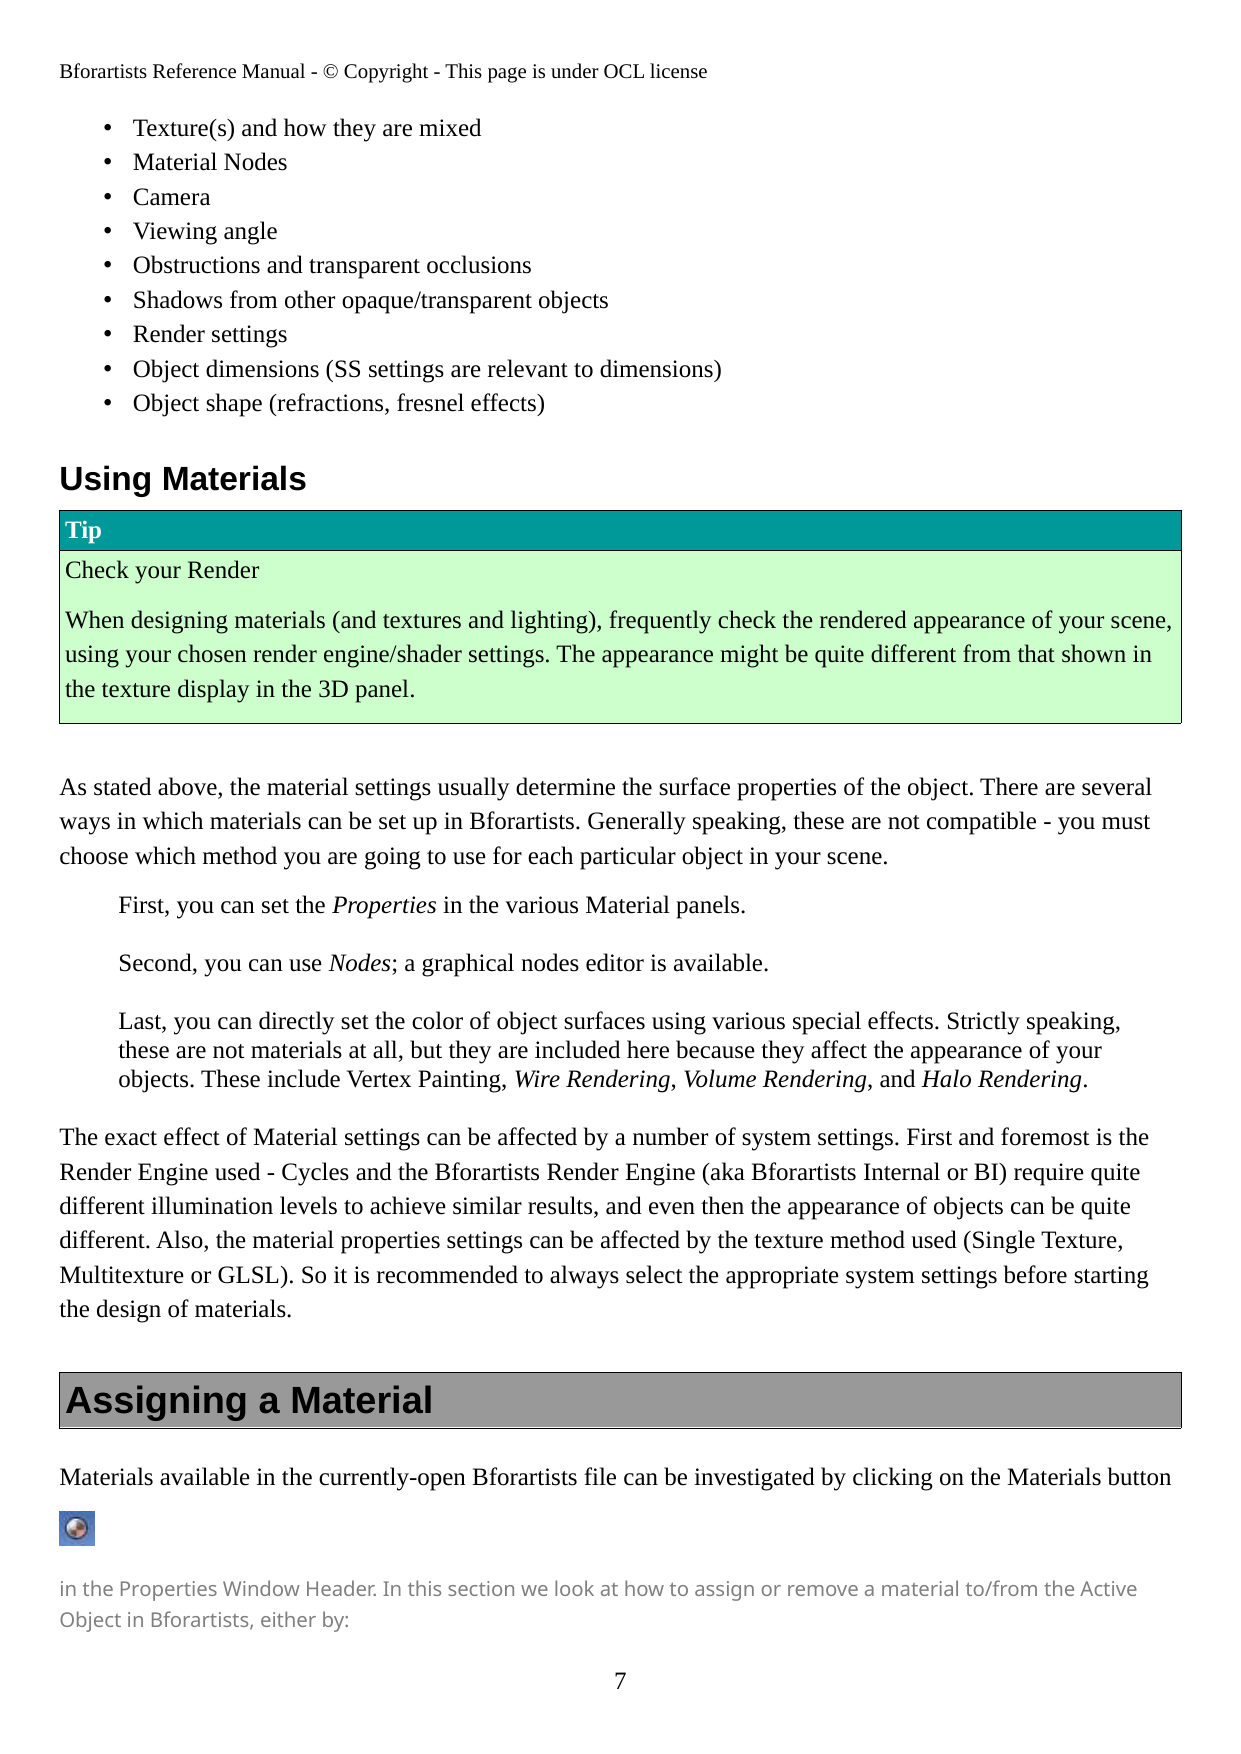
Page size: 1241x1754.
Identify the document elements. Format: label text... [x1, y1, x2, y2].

list Render settings [103, 319, 1181, 348]
text in the Properties Window Header. In this section we look at how to assign or remove a material to/from the Active Object in Bforartists, either by: [59, 1571, 1181, 1634]
text First, you can set the Properties in the various Material panels. [118, 890, 1122, 919]
list Obstructions and transparent occlusions [103, 251, 1181, 279]
list Material Nodes [103, 147, 1181, 176]
table_header Tip [60, 511, 1181, 550]
text Materials available in the currently-open Bforartists file can be investigated by clicking on the Materials button [59, 1462, 1181, 1491]
text Second, you can use Nodes; a graphical nodes editor is available. [118, 948, 1122, 977]
text As stated above, the material settings usually determine the surface properties of the object. There are several ways in which materials can be set up in Bforartists. Generally speaking, these are not compatible - you must choose which method you are going to use for each particular object in your scene. [59, 772, 1181, 869]
text Last, you can directly set the color of object surfaces using various special effects. Strictly speaking, these are not materials at all, but they are included here because they affect the appearance of your objects. These include Vertex Painting, Wire Rendering, Volume Rendering, and Halo Rendering. [118, 1006, 1122, 1093]
list Object shape (refractions, fresnel effects) [103, 388, 1181, 417]
table_header Assigning a Material [60, 1373, 1181, 1427]
list Viewing angle [103, 216, 1181, 245]
text The exact effect of Material settings can be affected by a number of system settings. First and foremost is the Render Engine used - Cycles and the Bforartists Render Engine (aka Bforartists Internal or BI) require quite different illumination levels to achieve similar results, and even then the appearance of objects can be quite different. Also, the material properties settings can be affected by the texture method used (Single Texture, Multitexture or GLSL). So it is recommended to always select the appropriate system settings before starting the design of materials. [59, 1122, 1181, 1323]
list Shadows from other opaque/transparent objects [103, 285, 1181, 314]
list Object dimensions (SS settings are relevant to dimensions) [103, 354, 1181, 383]
subtitle Using Materials [59, 458, 1181, 497]
list Camera [103, 182, 1181, 210]
table_cell Check your Render When designing materials (and textures and lighting), frequently check the rendered appearance of your scene, using your chosen render engine/shader settings. The appearance might be quite different from that shown in the texture display in the 3D panel. [60, 551, 1181, 723]
list Texture(s) and how they are mixed [103, 113, 1181, 141]
picture [59, 1511, 95, 1546]
